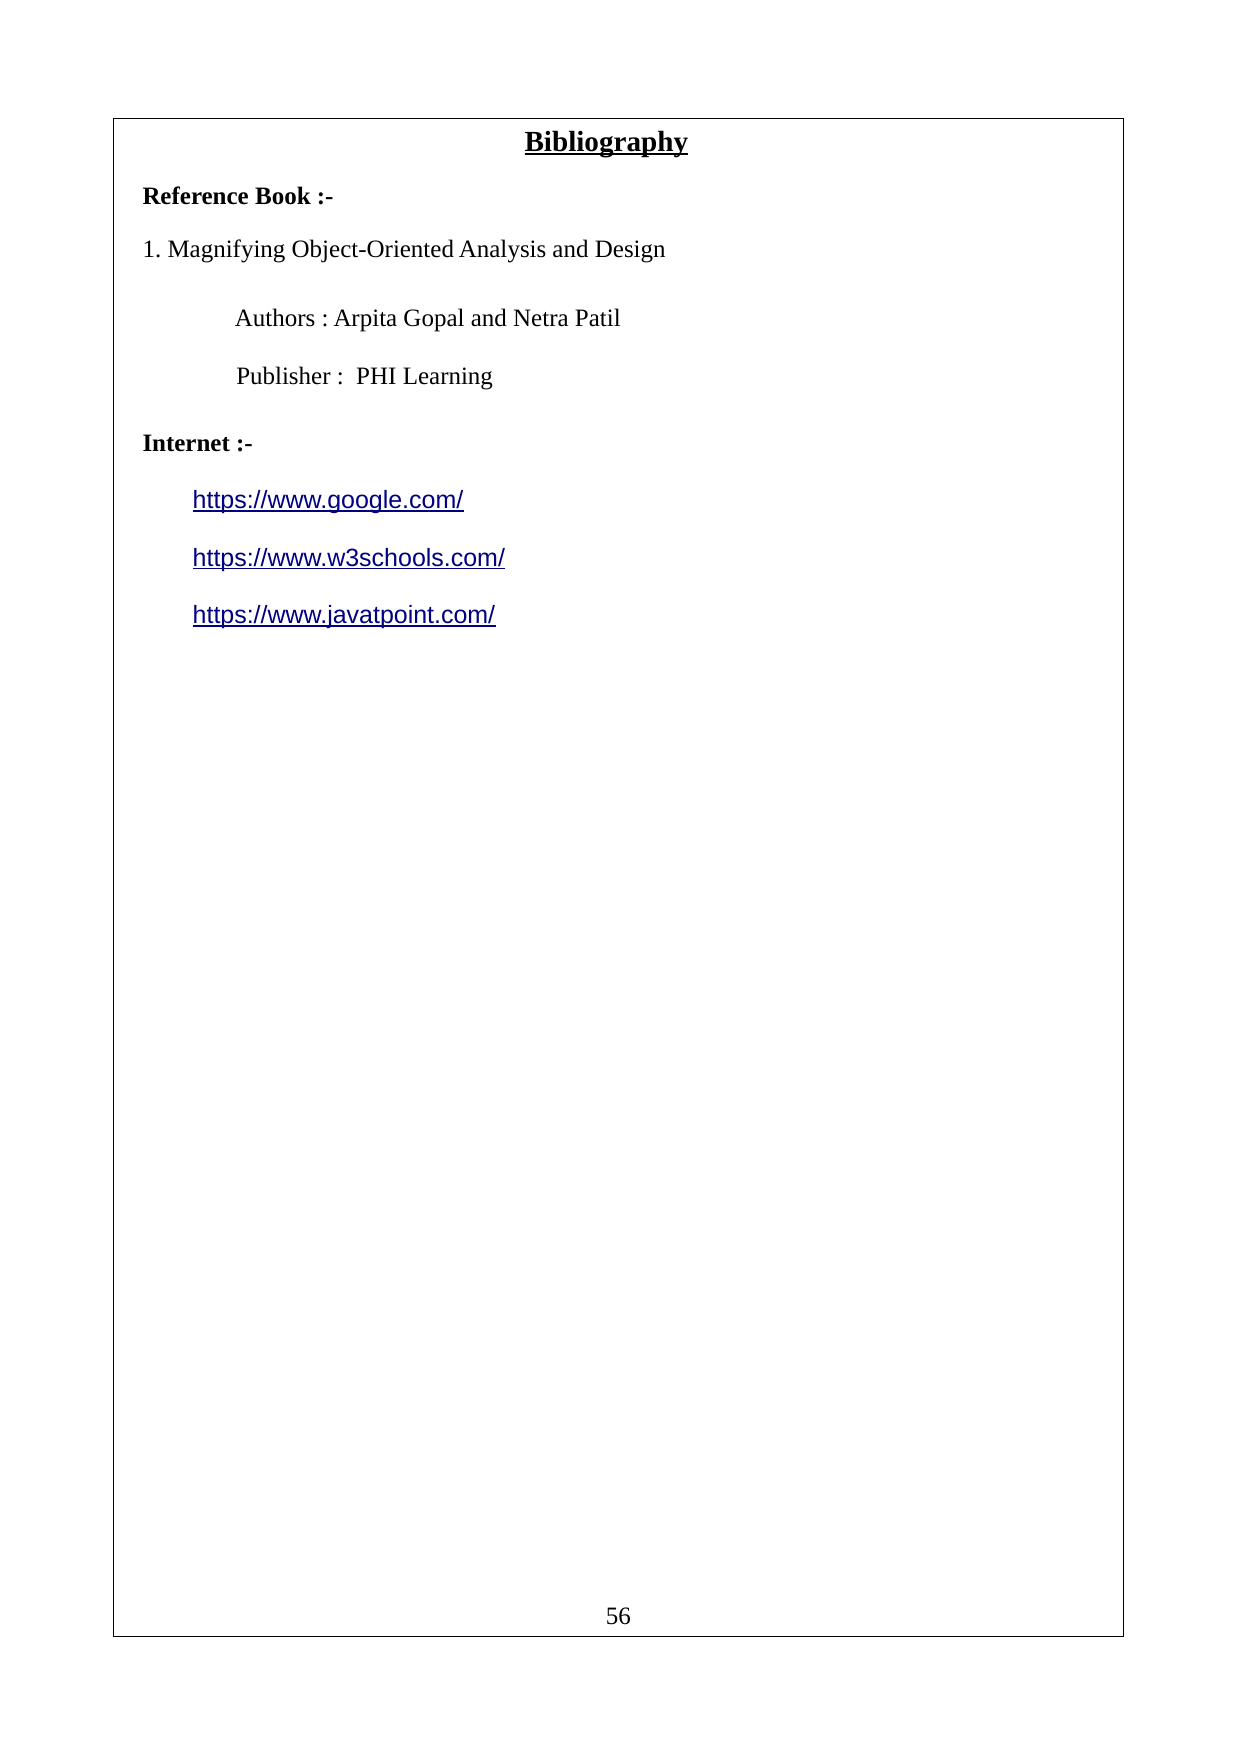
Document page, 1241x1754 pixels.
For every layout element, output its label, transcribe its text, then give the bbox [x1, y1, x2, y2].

text https://www.javatpoint.com/ [142, 600, 1094, 629]
text Publisher : PHI Learning [142, 361, 1094, 389]
text Authors : Arpita Gopal and Netra Patil [142, 303, 1094, 332]
text Bibliography [118, 124, 1094, 158]
text Reference Book :- [142, 181, 1094, 210]
text 1. Magnifying Object-Oriented Analysis and Design [142, 234, 1094, 263]
text https://www.google.com/ [142, 485, 1094, 514]
text https://www.w3schools.com/ [142, 543, 1094, 572]
text Internet :- [142, 428, 1094, 457]
